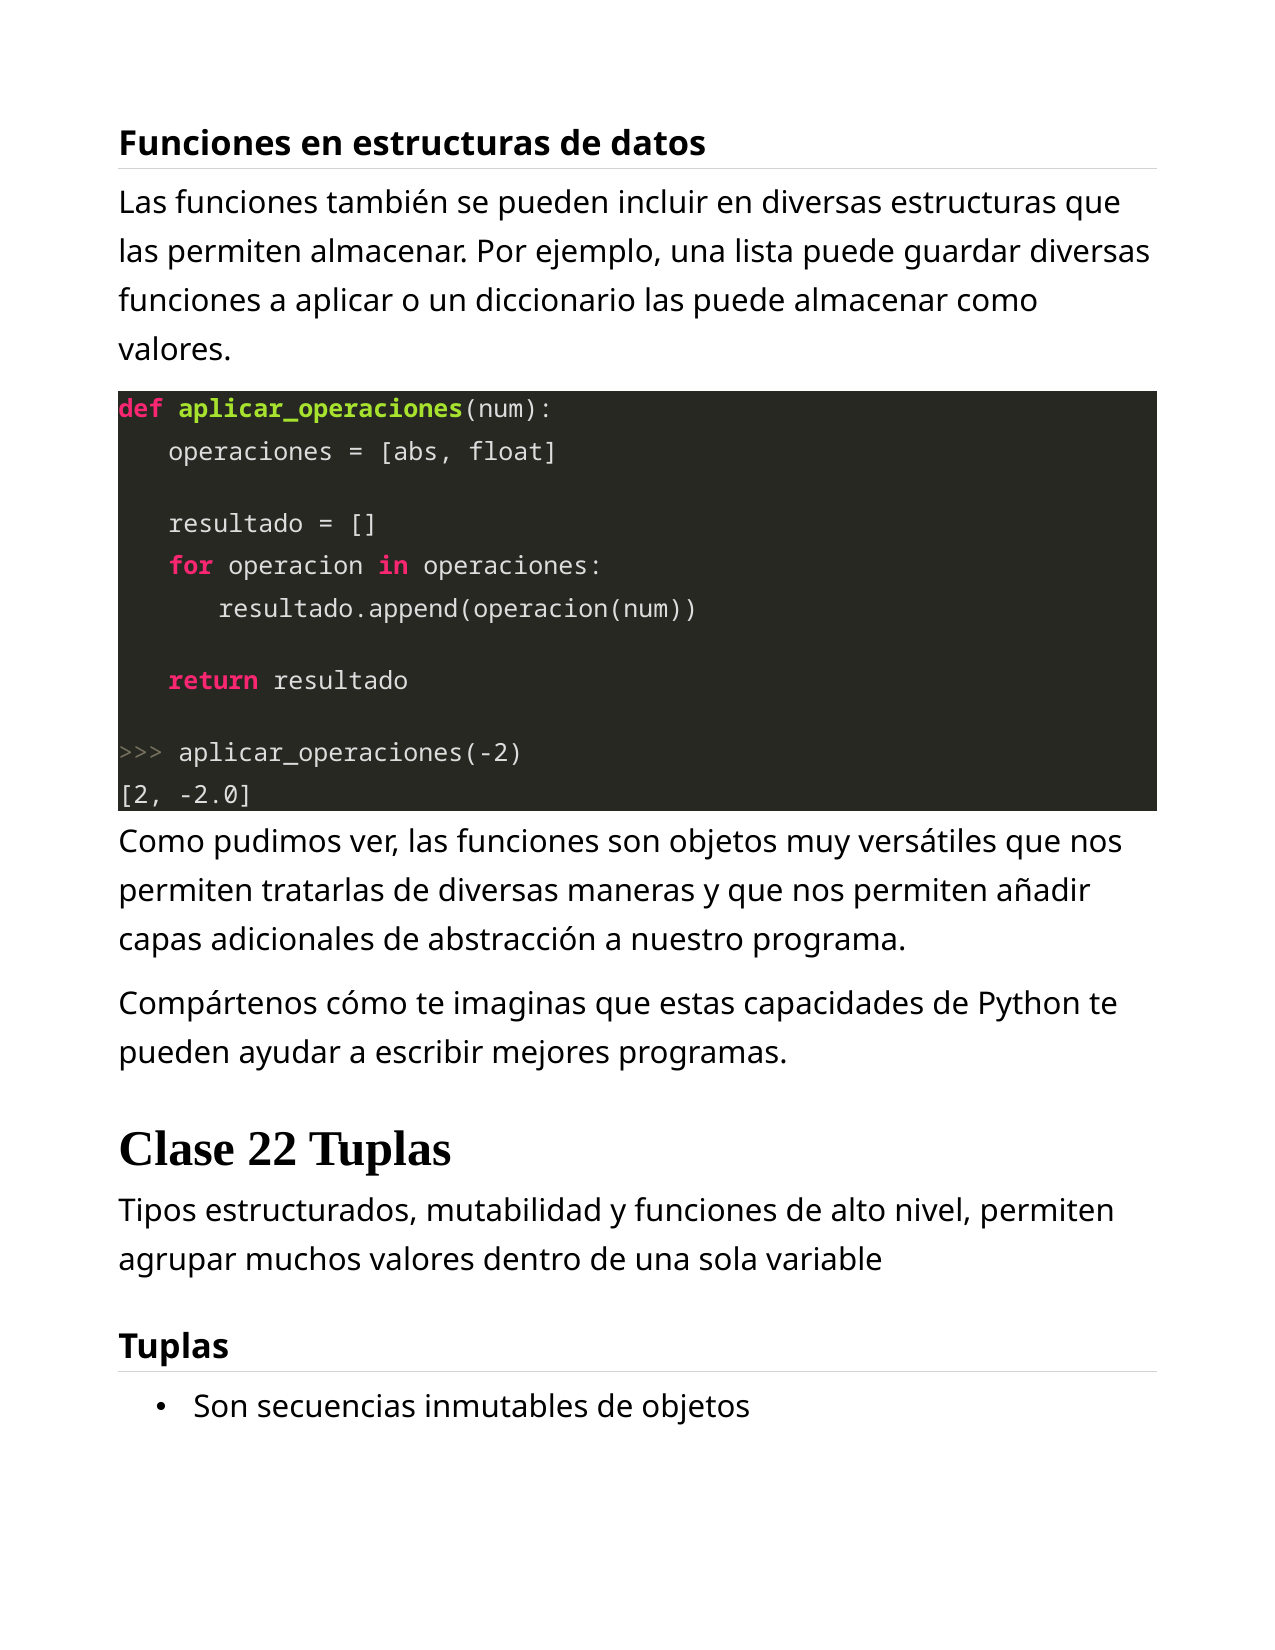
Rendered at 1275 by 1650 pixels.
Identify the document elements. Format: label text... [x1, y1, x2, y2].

text Como pudimos ver, las funciones son objetos muy versátiles que nos permiten tratarlas de diversas maneras y que nos permiten añadir capas adicionales de abstracción a nuestro programa. [118, 819, 1157, 960]
text Tipos estructurados, mutabilidad y funciones de alto nivel, permiten agrupar muchos valores dentro de una sola variable [118, 1188, 1157, 1280]
subtitle Tuplas [118, 1322, 1157, 1371]
subtitle Clase 22 Tuplas [118, 1118, 1157, 1176]
text resultado.append(operacion(num)) [118, 590, 1157, 624]
text Las funciones también se pueden incluir en diversas estructuras que las permiten almacenar. Por ejemplo, una lista puede guardar diversas funciones a aplicar o un diccionario las puede almacenar como valores. [118, 181, 1157, 370]
text >>> aplicar_operaciones(-2) [118, 734, 1157, 768]
text Compártenos cómo te imaginas que estas capacidades de Python te pueden ayudar a escribir mejores programas. [118, 981, 1157, 1072]
list Son secuencias inmutables de objetos [156, 1384, 1157, 1427]
text return resultado [118, 662, 1157, 696]
subtitle Funciones en estructuras de datos [118, 118, 1157, 168]
text for operacion in operaciones: [118, 548, 1157, 582]
text operaciones = [abs, float] [118, 433, 1157, 467]
text resultado = [] [118, 505, 1157, 539]
text [2, -2.0] [118, 777, 1157, 811]
text def aplicar_operaciones(num): [118, 391, 1157, 425]
